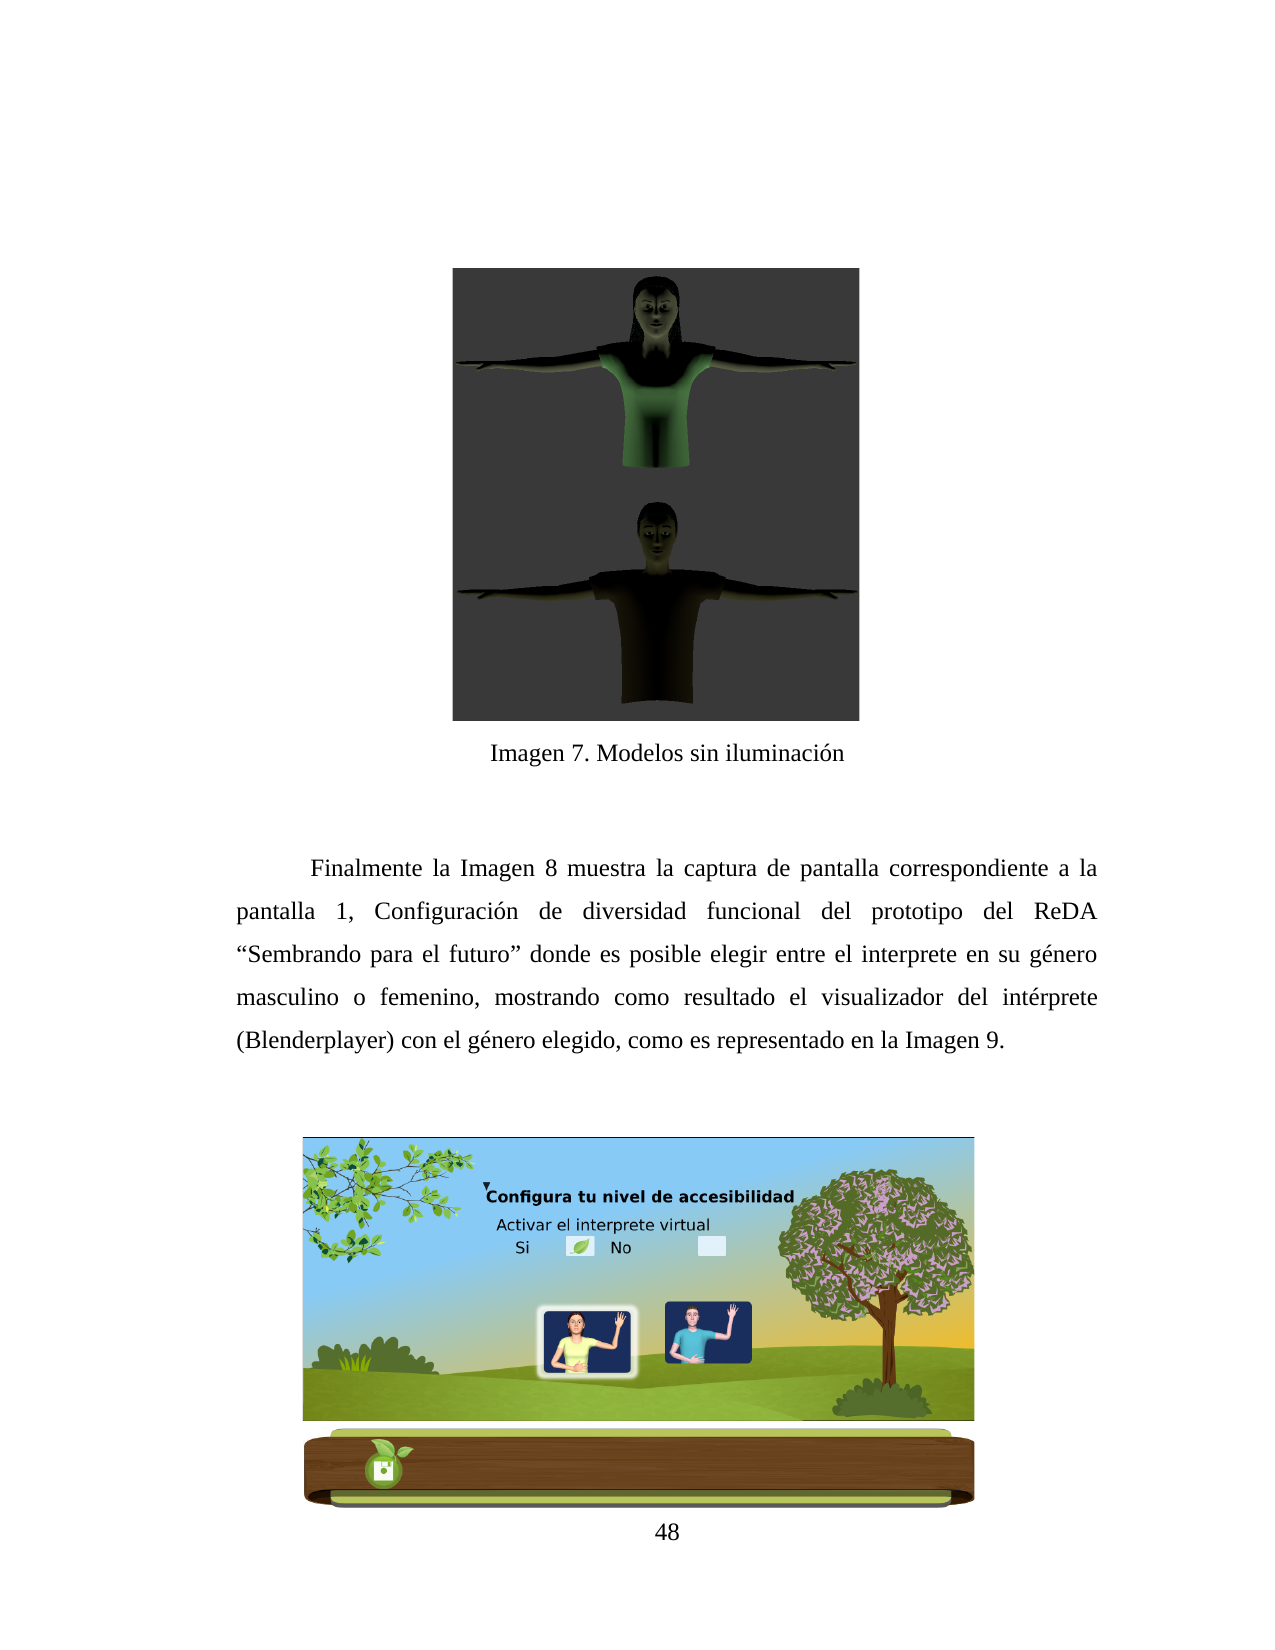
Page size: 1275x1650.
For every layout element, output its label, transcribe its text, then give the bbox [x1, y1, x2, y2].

text Finalmente la Imagen 8 muestra la captura de pantalla correspondiente a la pantalla 1, Configuración de diversidad funcional del prototipo del ReDA “Sembrando para el futuro” donde es posible elegir entre el interprete en su género masculino o femenino, mostrando como resultado el visualizador del intérprete (Blenderplayer) con el género elegido, como es representado en la Imagen 9. [236, 939, 1098, 1140]
text Imagen 7. Modelos sin iluminación [236, 824, 1098, 853]
text Imagen 6. Modelo iluminado [236, 177, 1098, 206]
picture [452, 355, 860, 808]
picture [302, 1224, 977, 1599]
